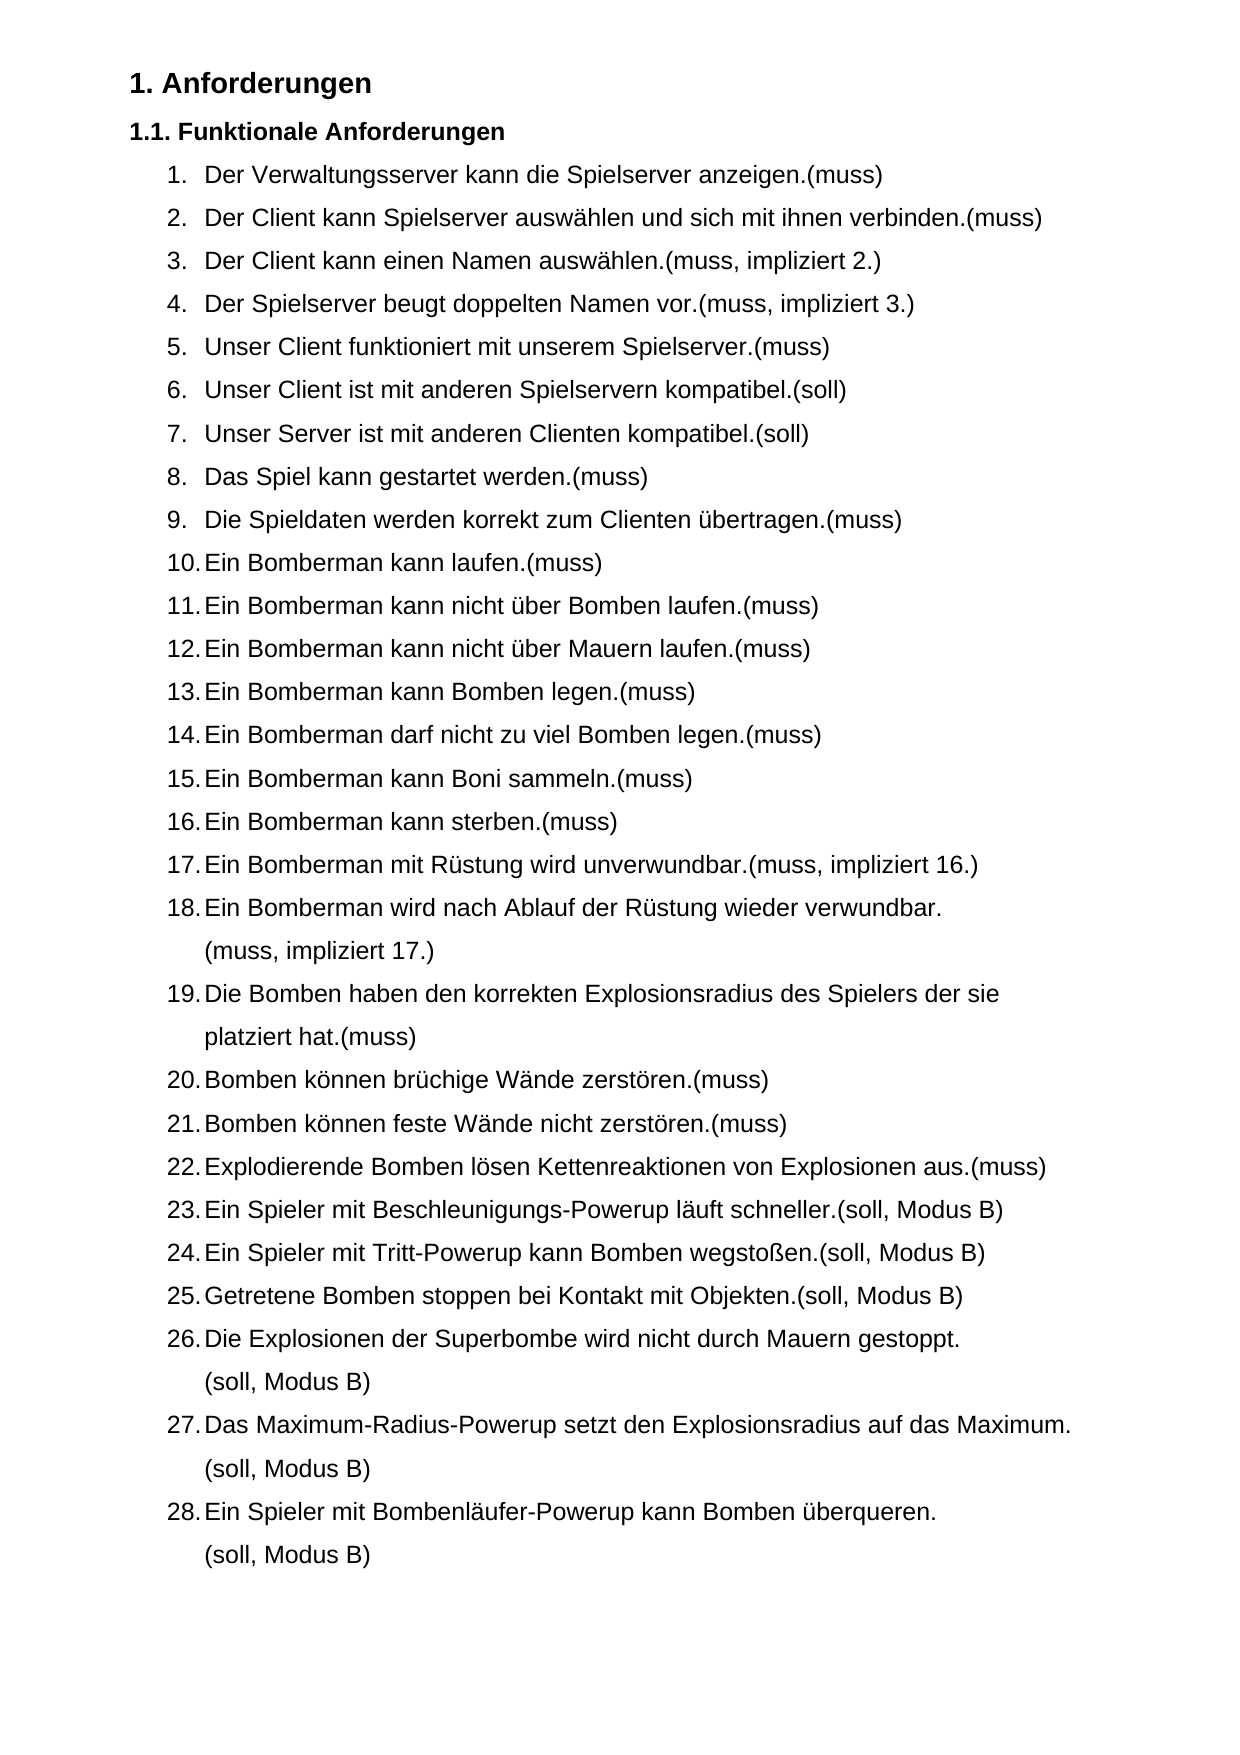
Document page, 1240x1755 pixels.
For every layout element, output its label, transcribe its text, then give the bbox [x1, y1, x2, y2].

list Das Maximum-Radius-Powerup setzt den Explosionsradius auf das Maximum. (soll, Modus B) [167, 1411, 1089, 1482]
list Die Bomben haben den korrekten Explosionsradius des Spielers der sie platziert hat.(muss) [167, 979, 1089, 1051]
list Getretene Bomben stoppen bei Kontakt mit Objekten.(soll, Modus B) [167, 1281, 1089, 1310]
list Unser Client funktioniert mit unserem Spielserver.(muss) [167, 332, 1089, 361]
list Ein Bomberman kann nicht über Bomben laufen.(muss) [167, 591, 1089, 620]
text 1. Anforderungen [129, 66, 1089, 100]
text 1.1. Funktionale Anforderungen [129, 117, 1089, 146]
list Explodierende Bomben lösen Kettenreaktionen von Explosionen aus.(muss) [167, 1152, 1089, 1181]
list Ein Spieler mit Beschleunigungs-Powerup läuft schneller.(soll, Modus B) [167, 1195, 1089, 1224]
list Die Explosionen der Superbombe wird nicht durch Mauern gestoppt. (soll, Modus B) [167, 1324, 1089, 1396]
list Ein Bomberman kann Boni sammeln.(muss) [167, 764, 1089, 792]
list Unser Server ist mit anderen Clienten kompatibel.(soll) [167, 419, 1089, 447]
list Bomben können brüchige Wände zerstören.(muss) [167, 1066, 1089, 1094]
list Ein Bomberman darf nicht zu viel Bomben legen.(muss) [167, 721, 1089, 749]
list Ein Bomberman kann sterben.(muss) [167, 807, 1089, 836]
list Der Client kann Spielserver auswählen und sich mit ihnen verbinden.(muss) [167, 203, 1089, 232]
list Die Spieldaten werden korrekt zum Clienten übertragen.(muss) [167, 505, 1089, 534]
list Ein Bomberman kann nicht über Mauern laufen.(muss) [167, 634, 1089, 663]
list Bomben können feste Wände nicht zerstören.(muss) [167, 1109, 1089, 1137]
list Ein Spieler mit Tritt-Powerup kann Bomben wegstoßen.(soll, Modus B) [167, 1238, 1089, 1267]
list Das Spiel kann gestartet werden.(muss) [167, 462, 1089, 491]
list Ein Bomberman kann laufen.(muss) [167, 548, 1089, 577]
list Ein Bomberman kann Bomben legen.(muss) [167, 677, 1089, 706]
list Ein Spieler mit Bombenläufer-Powerup kann Bomben überqueren. (soll, Modus B) [167, 1497, 1089, 1569]
list Der Spielserver beugt doppelten Namen vor.(muss, impliziert 3.) [167, 289, 1089, 318]
list Ein Bomberman wird nach Ablauf der Rüstung wieder verwundbar. (muss, impliziert 17.) [167, 893, 1089, 965]
list Der Verwaltungsserver kann die Spielserver anzeigen.(muss) [167, 160, 1089, 189]
list Der Client kann einen Namen auswählen.(muss, impliziert 2.) [167, 246, 1089, 275]
list Ein Bomberman mit Rüstung wird unverwundbar.(muss, impliziert 16.) [167, 850, 1089, 879]
list Unser Client ist mit anderen Spielservern kompatibel.(soll) [167, 376, 1089, 404]
